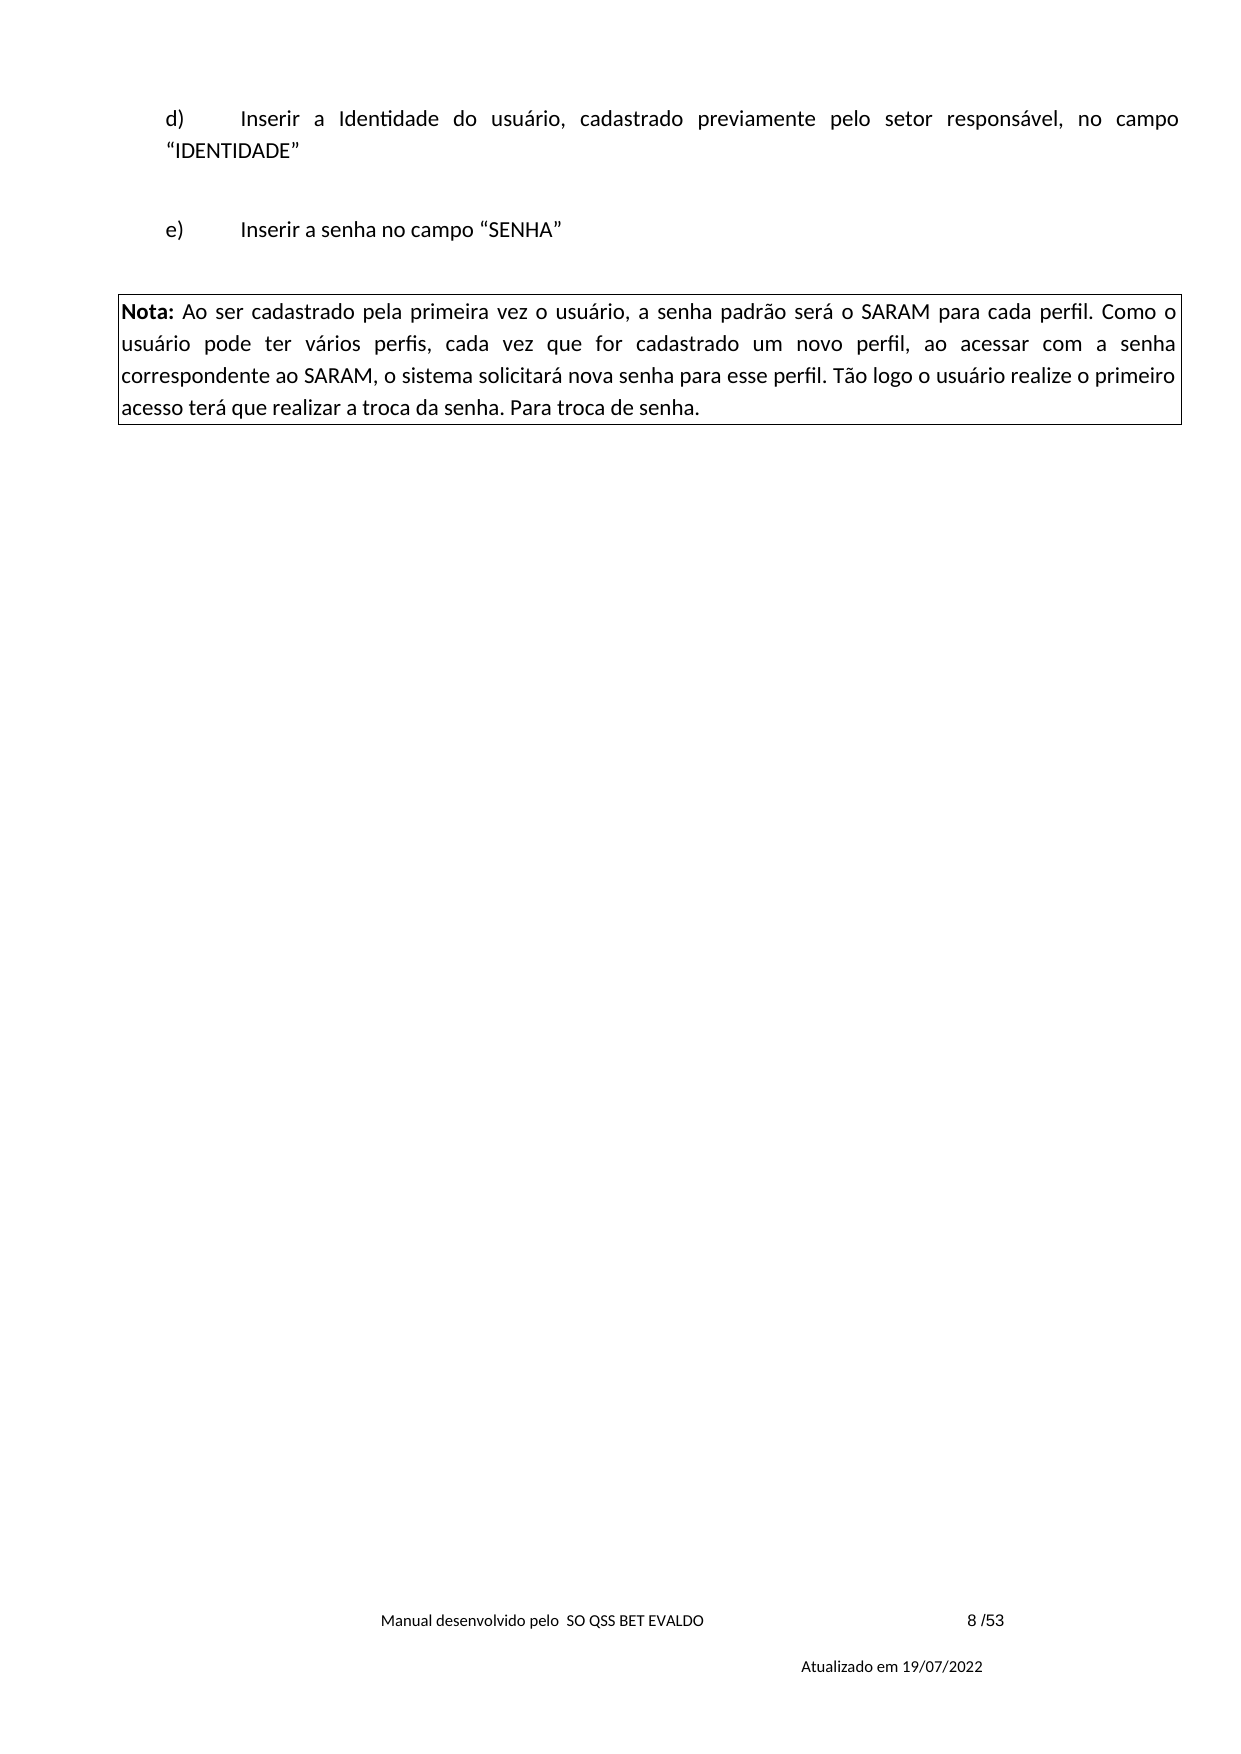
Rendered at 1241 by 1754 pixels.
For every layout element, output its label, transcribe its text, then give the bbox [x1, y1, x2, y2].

list Inserir a senha no campo “SENHA” [165, 215, 1181, 243]
list Inserir a Identidade do usuário, cadastrado previamente pelo setor responsável, no campo “IDENTIDADE” [165, 104, 1181, 164]
text Nota: Ao ser cadastrado pela primeira vez o usuário, a senha padrão será o SARAM para cada perfil. Como o usuário pode ter vários perfis, cada vez que for cadastrado um novo perfil, ao acessar com a senha correspondente ao SARAM, o sistema solicitará nova senha para esse perfil. Tão logo o usuário realize o primeiro acesso terá que realizar a troca da senha. Para troca de senha. [119, 295, 1181, 424]
